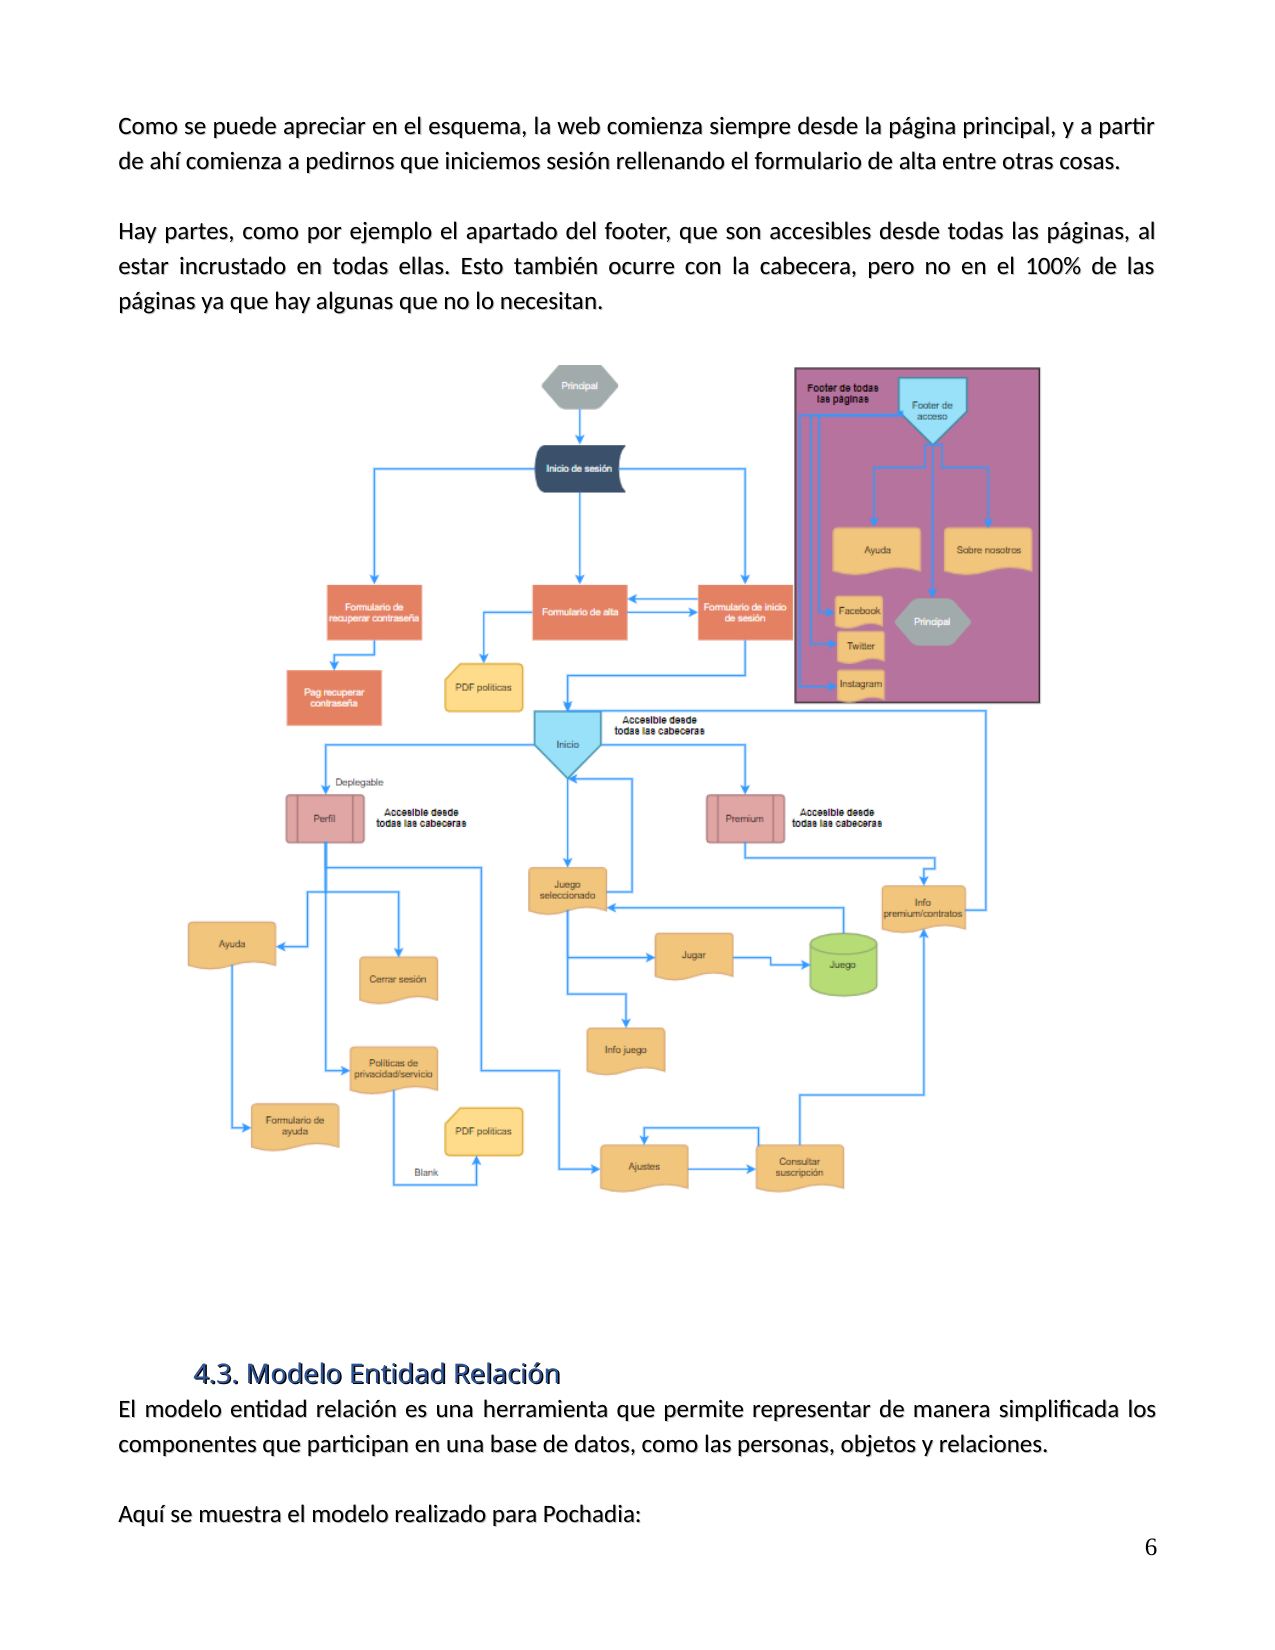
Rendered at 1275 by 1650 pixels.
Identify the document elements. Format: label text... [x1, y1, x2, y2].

text Como se puede apreciar en el esquema, la web comienza siempre desde la página principal, y a partir de ahí comienza a pedirnos que iniciemos sesión rellenando el formulario de alta entre otras cosas. [118, 110, 1157, 176]
text Aquí se muestra el modelo realizado para Pochadia: [118, 1498, 1157, 1529]
text El modelo entidad relación es una herramienta que permite representar de manera simplificada los componentes que participan en una base de datos, como las personas, objetos y relaciones. [118, 1393, 1157, 1459]
text Hay partes, como por ejemplo el apartado del footer, que son accesibles desde todas las páginas, al estar incrustado en todas ellas. Esto también ocurre con la cabecera, pero no en el 100% de las páginas ya que hay algunas que no lo necesitan. [118, 215, 1157, 316]
subtitle 4.3. Modelo Entidad Relación [118, 1354, 1157, 1391]
